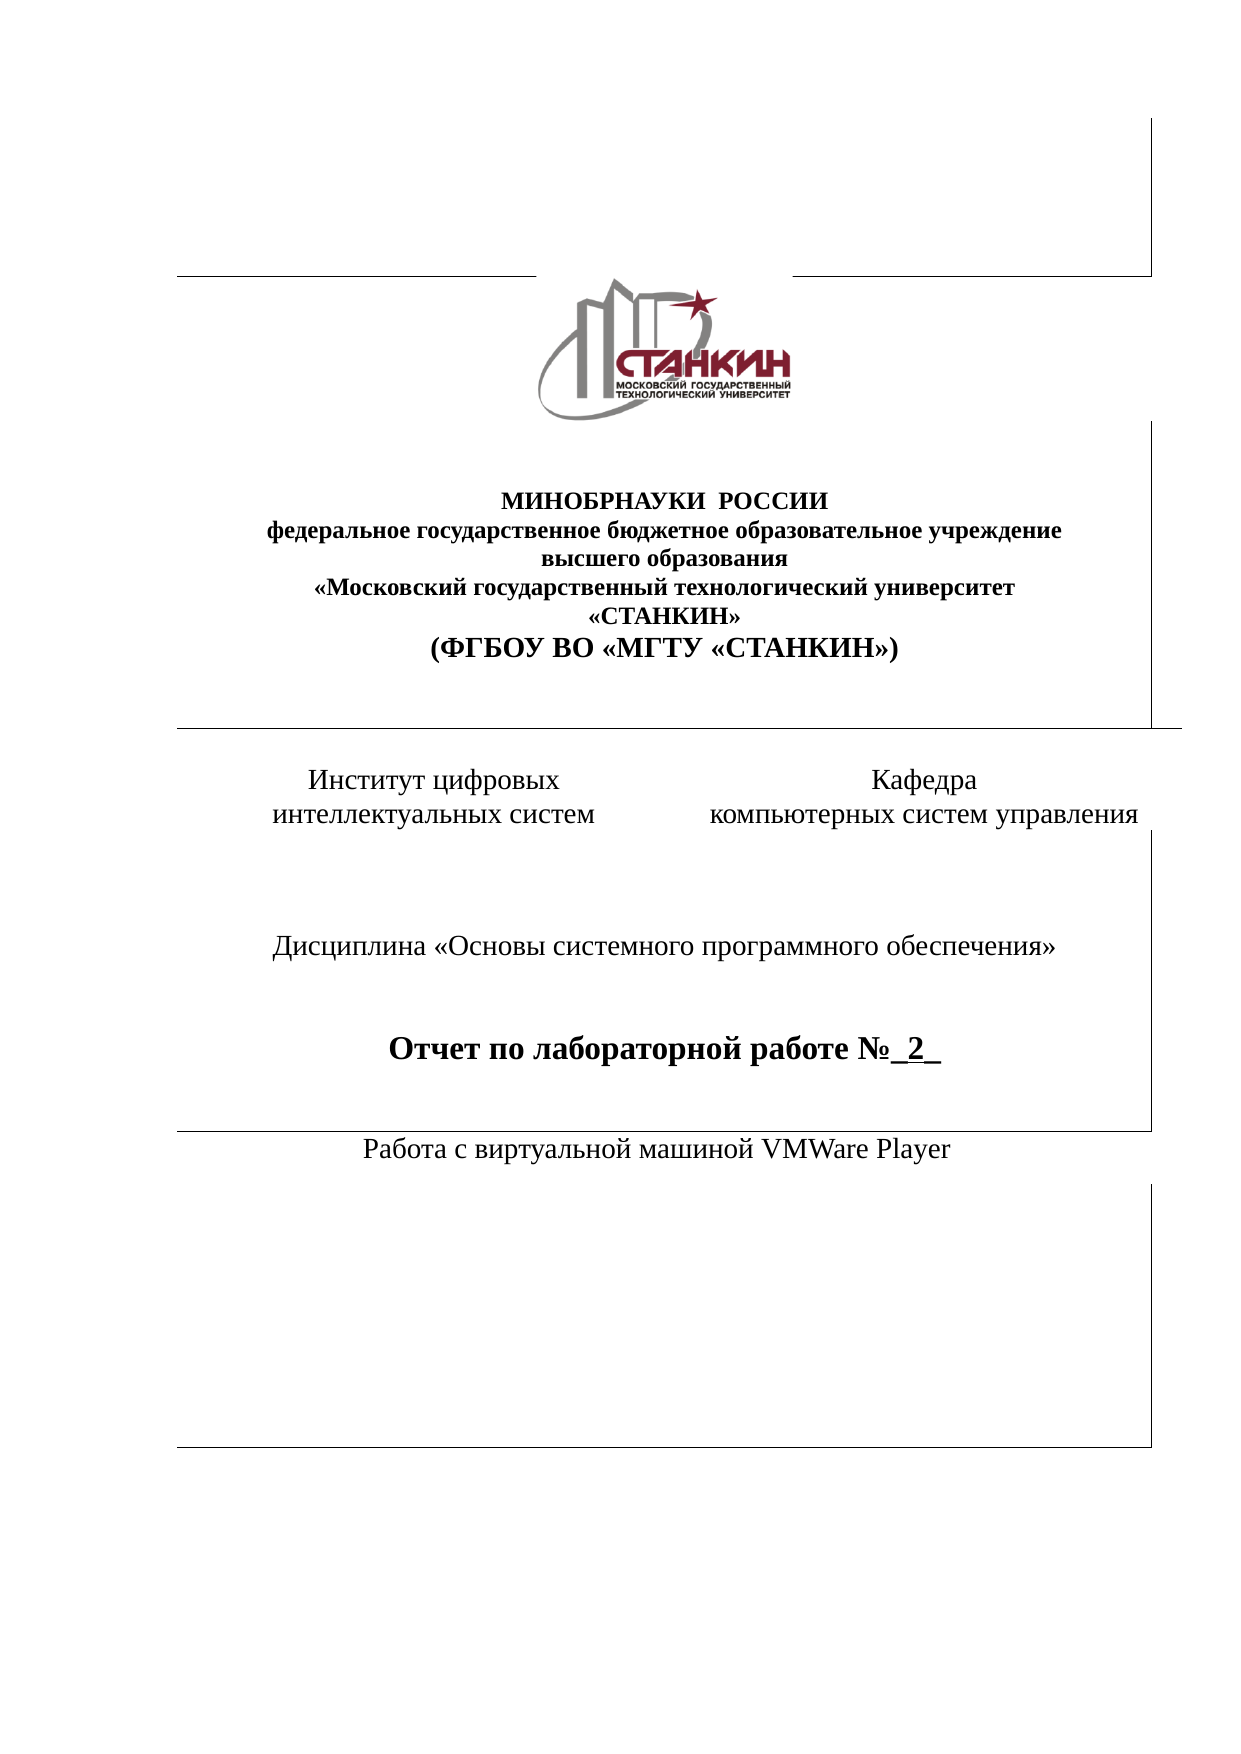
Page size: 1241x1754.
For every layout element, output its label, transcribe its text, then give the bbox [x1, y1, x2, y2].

table_header [177, 729, 1182, 829]
text федеральное государственное бюджетное образовательное учреждение [177, 515, 1151, 543]
table_header Кафедра компьютерных систем управления [679, 763, 1169, 829]
table_header Институт цифровых интеллектуальных систем [189, 763, 679, 829]
text Отчет по лабораторной работе №_2_ [177, 1028, 1151, 1131]
text «Московский государственный технологический университет «СТАНКИН» [177, 572, 1151, 630]
text Дисциплина «Основы системного программного обеспечения» [177, 928, 1151, 961]
text Работа с виртуальной машиной VMWare Player [177, 1131, 1143, 1165]
text (ФГБОУ ВО «МГТУ «СТАНКИН») [177, 630, 1151, 728]
text высшего образования [177, 543, 1151, 572]
text МИНОБРНАУКИ РОССИИ [177, 421, 1151, 515]
